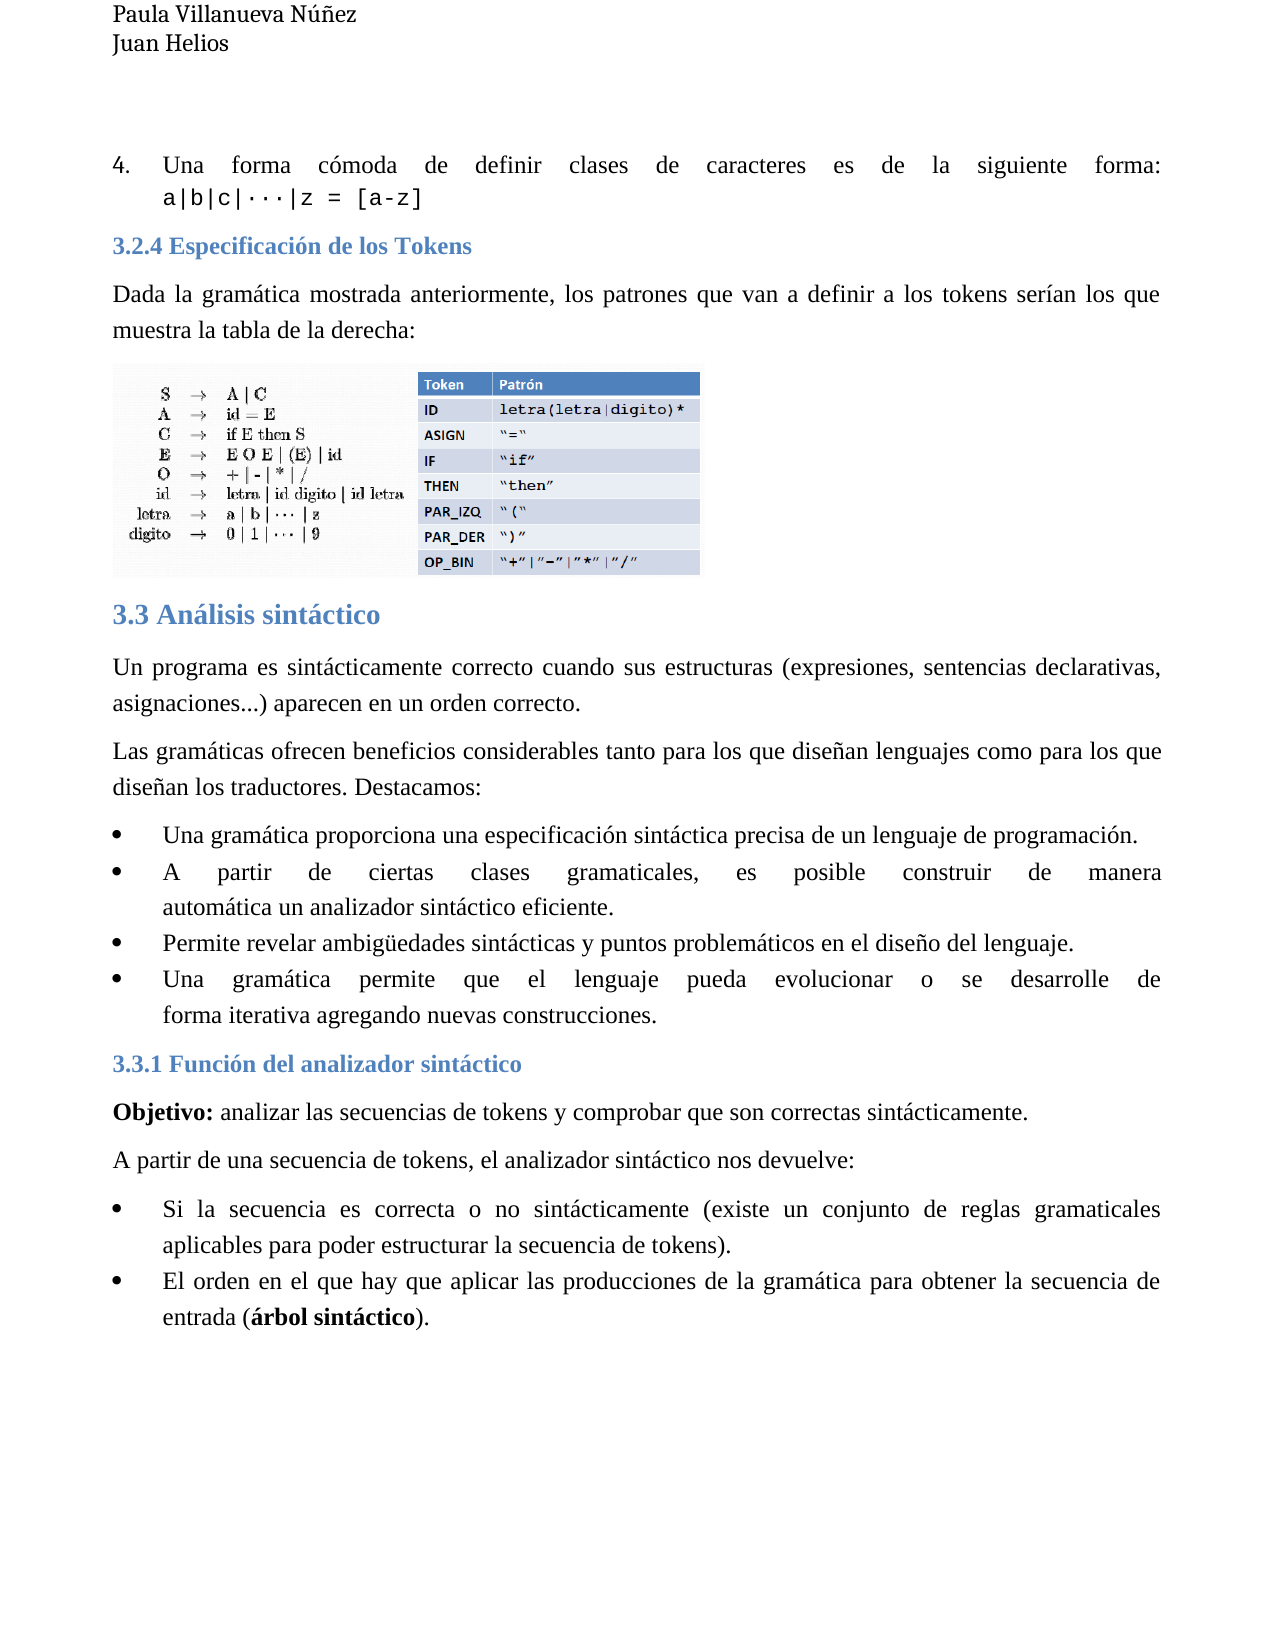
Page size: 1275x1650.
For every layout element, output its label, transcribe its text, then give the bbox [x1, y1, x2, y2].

list Si la secuencia es correcta o no sintácticamente (existe un conjunto de reglas gramaticales aplicables para poder estructurar la secuencia de tokens). [112, 1194, 1162, 1259]
text A partir de una secuencia de tokens, el analizador sintáctico nos devuelve: [112, 1146, 1162, 1174]
list Una gramática proporciona una especificación sintáctica precisa de un lenguaje de programación. [112, 821, 1162, 849]
list Permite revelar ambigüedades sintácticas y puntos problemáticos en el diseño del lenguaje. [112, 928, 1162, 957]
list Una forma cómoda de definir clases de caracteres es de la siguiente forma: a|b|c|···|z = [a-z] [112, 150, 1162, 212]
list Una gramática permite que el lenguaje pueda evolucionar o se desarrolle de forma iterativa agregando nuevas construcciones. [112, 964, 1162, 1029]
text Un programa es sintácticamente correcto cuando sus estructuras (expresiones, sentencias declarativas, asignaciones...) aparecen en un orden correcto. [112, 652, 1162, 717]
list A partir de ciertas clases gramaticales, es posible construir de manera automática un analizador sintáctico eficiente. [112, 857, 1162, 921]
picture [112, 363, 705, 578]
text Las gramáticas ofrecen beneficios considerables tanto para los que diseñan lenguajes como para los que diseñan los traductores. Destacamos: [112, 736, 1162, 801]
subtitle 3.3 Análisis sintáctico [112, 597, 1162, 631]
subtitle 3.3.1 Función del analizador sintáctico [112, 1049, 1162, 1077]
text Dada la gramática mostrada anteriormente, los patrones que van a definir a los tokens serían los que muestra la tabla de la derecha: [112, 279, 1162, 344]
text Objetivo: analizar las secuencias de tokens y comprobar que son correctas sintácticamente. [112, 1097, 1162, 1126]
list El orden en el que hay que aplicar las producciones de la gramática para obtener la secuencia de entrada (árbol sintáctico). [112, 1266, 1162, 1331]
subtitle 3.2.4 Especificación de los Tokens [112, 231, 1162, 260]
